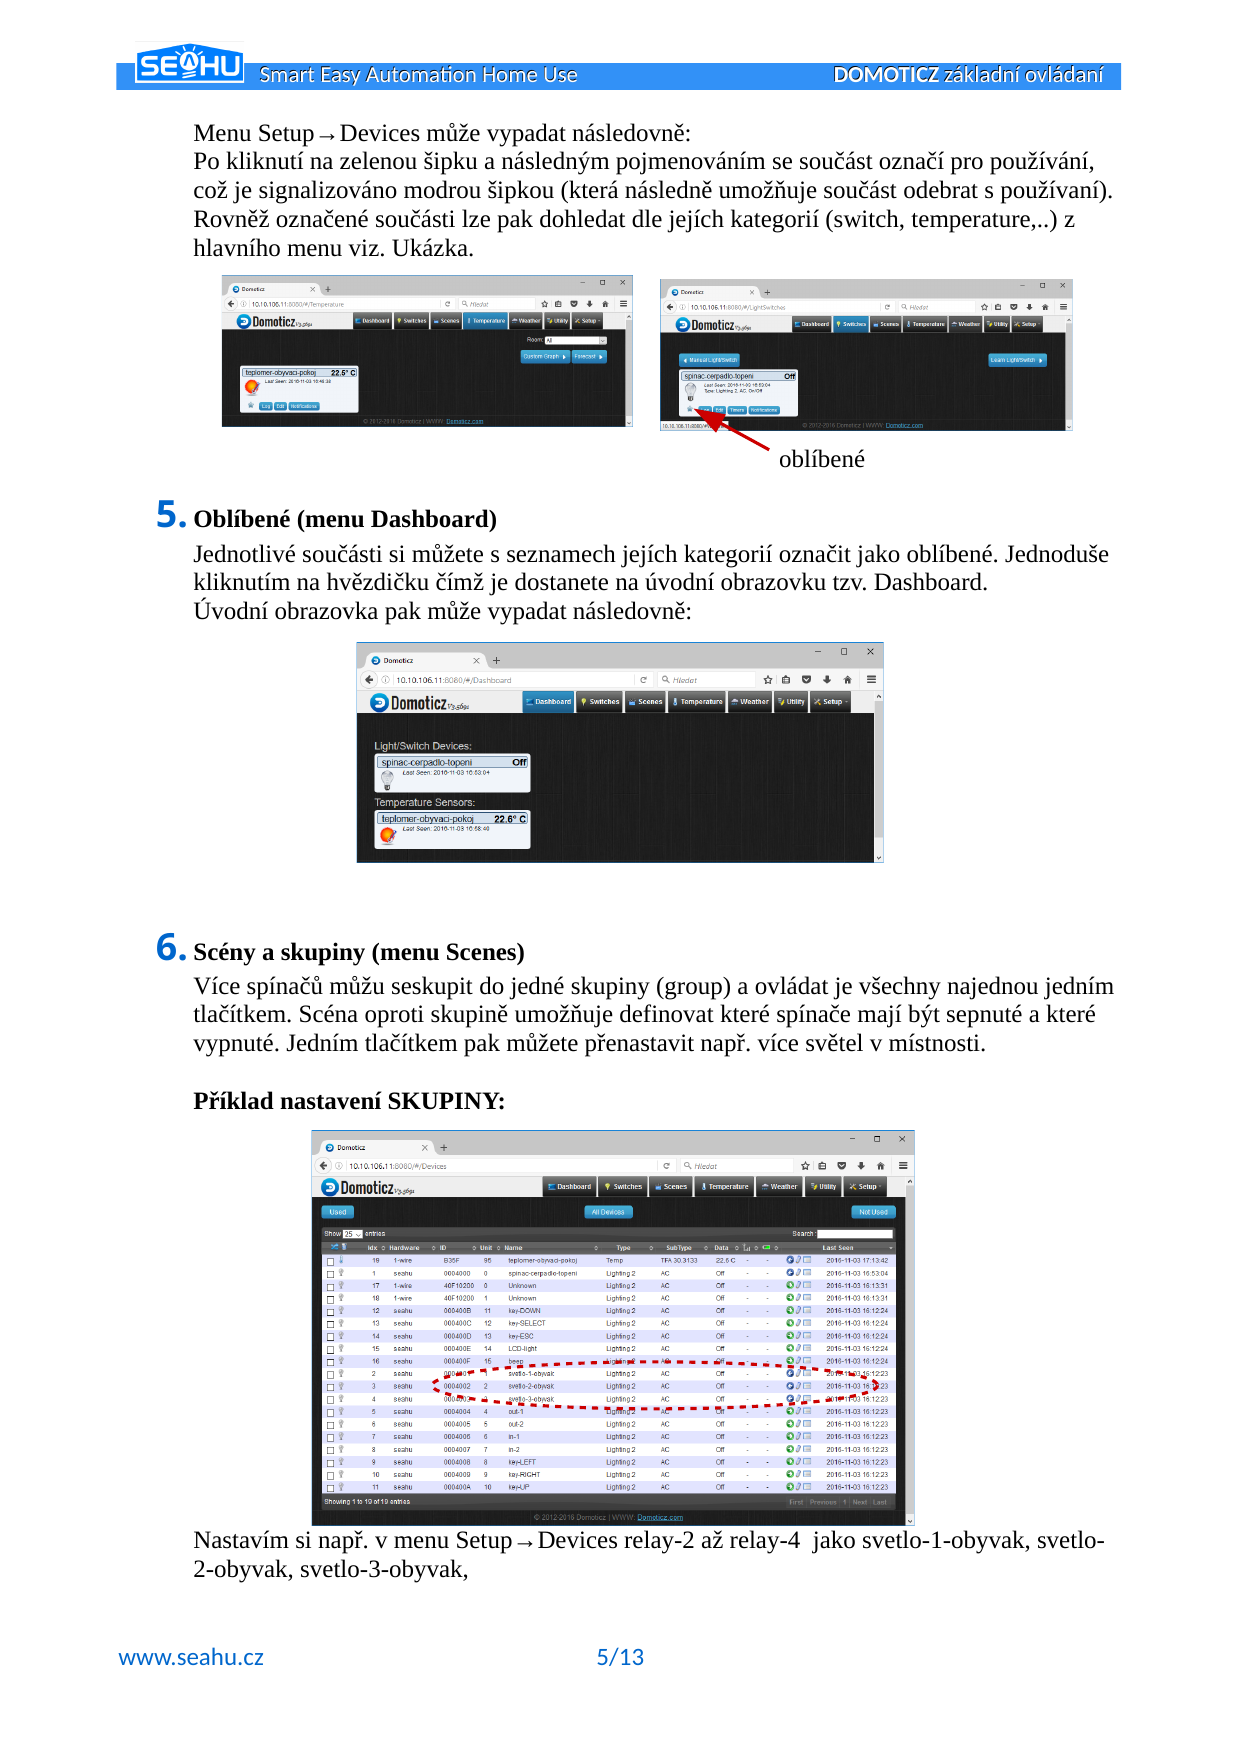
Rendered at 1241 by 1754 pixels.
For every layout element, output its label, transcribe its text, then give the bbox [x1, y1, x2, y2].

list Oblíbené (menu Dashboard) Jednotlivé součásti si můžete s seznamech jejích kategorií označit jako oblíbené. Jednoduše kliknutím na hvězdičku čímž je dostanete na úvodní obrazovku tzv. Dashboard. [156, 488, 1122, 596]
list Menu Setup→Devices může vypadat následovně: [156, 118, 1122, 146]
picture [356, 642, 884, 863]
picture [221, 275, 633, 427]
list Scény a skupiny (menu Scenes) Více spínačů můžu seskupit do jedné skupiny (group) a ovládat je všechny najednou jedním tlačítkem. Scéna oproti skupině umožňuje definovat které spínače mají být sepnuté a které vypnuté. Jedním tlačítkem pak můžete přenastavit např. více světel v místnosti. Příklad nastavení SKUPINY: Nastavím si např. v menu Setup→Devices relay-2 až relay-4 jako svetlo-1-obyvak, svetlo-2-obyvak, svetlo-3-obyvak, [156, 920, 1122, 1583]
picture [135, 41, 245, 83]
list Úvodní obrazovka pak může vypadat následovně: [156, 596, 1122, 625]
list Po kliknutí na zelenou šipku a následným pojmenováním se součást označí pro používání, což je signalizováno modrou šipkou (která následně umožňuje součást odebrat s používaní). Rovněž označené součásti lze pak dohledat dle jejích kategorií (switch, temperature,..) z hlavního menu viz. Ukázka. [156, 146, 1122, 488]
picture [311, 1130, 915, 1526]
picture [660, 279, 1073, 431]
picture [718, 426, 729, 431]
